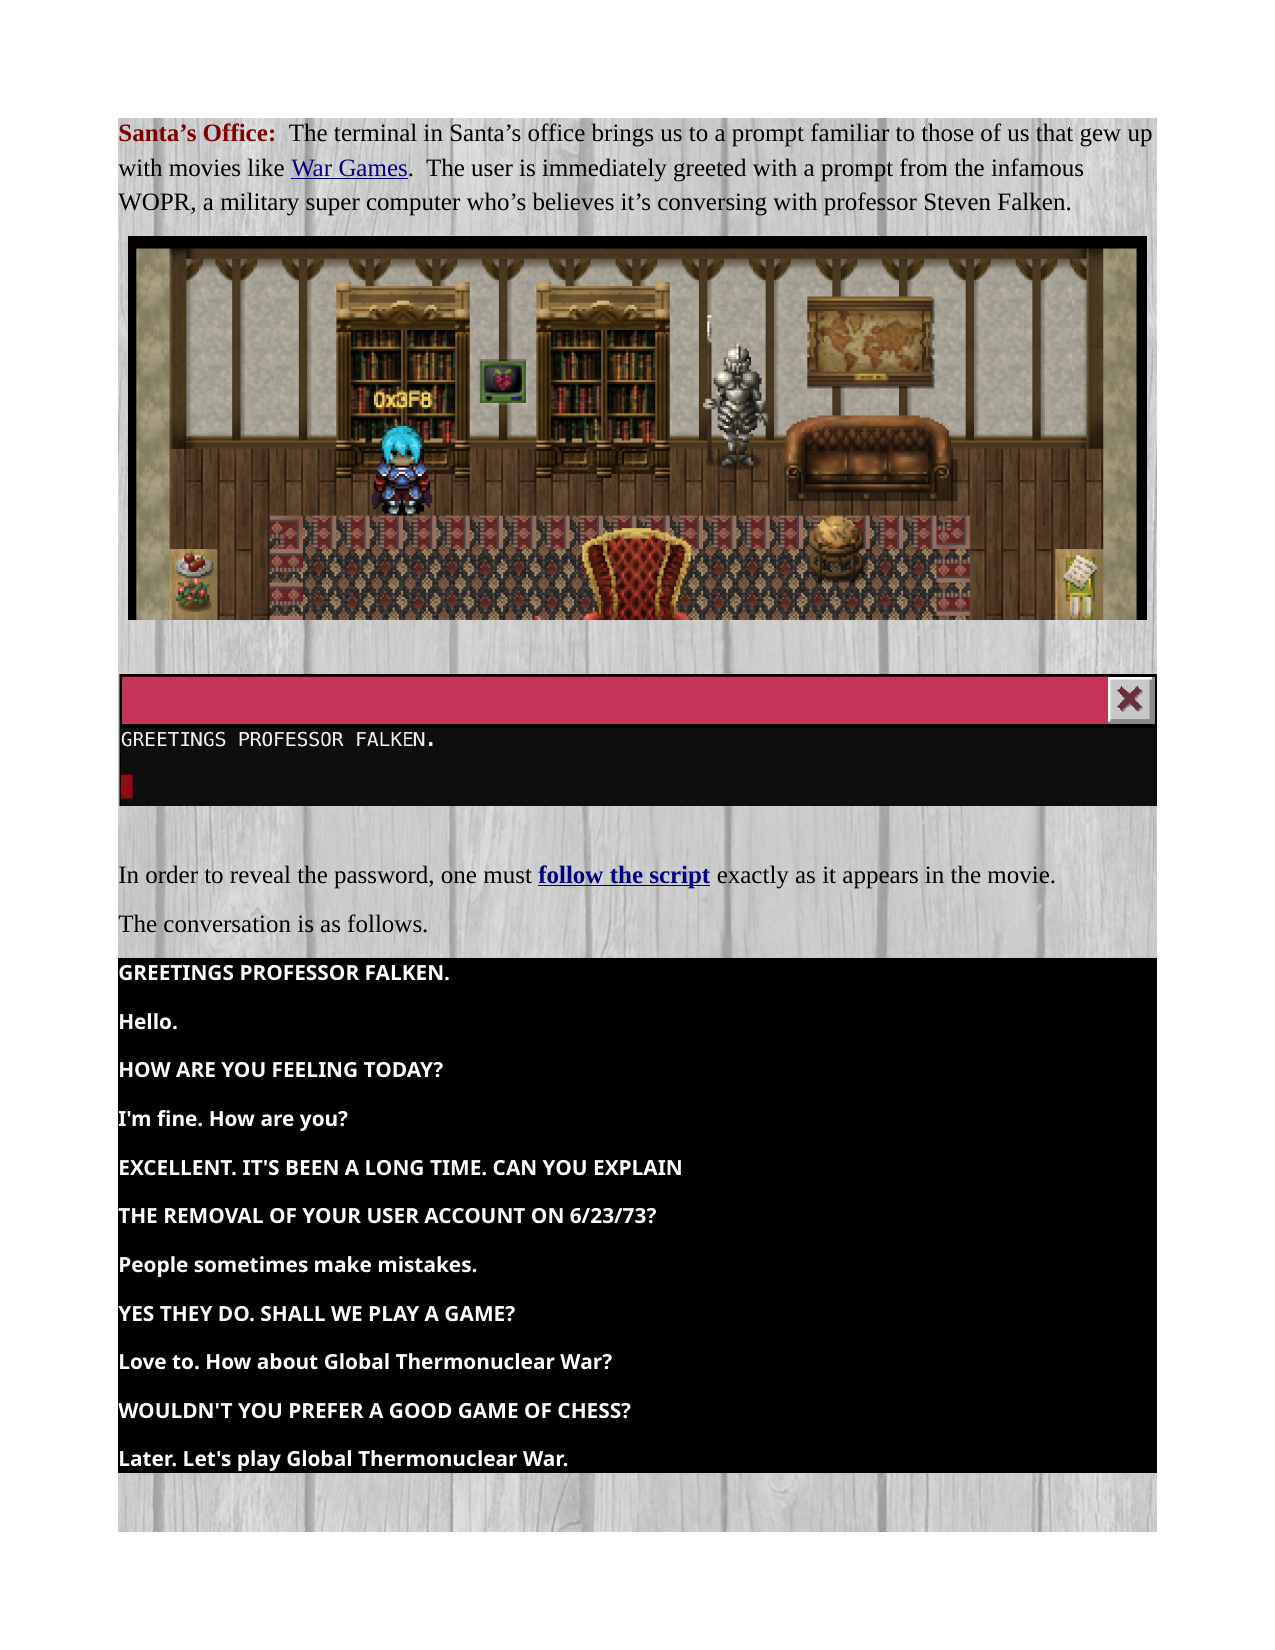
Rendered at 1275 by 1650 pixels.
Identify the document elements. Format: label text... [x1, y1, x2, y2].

text In order to reveal the password, one must follow the script exactly as it appears in the movie. [118, 860, 1157, 889]
text YES THEY DO. SHALL WE PLAY A GAME? [118, 1299, 1157, 1327]
picture [118, 1132, 1157, 1153]
picture [118, 1376, 1157, 1396]
text I'm fine. How are you? [118, 1104, 1157, 1132]
text HOW ARE YOU FEELING TODAY? [118, 1055, 1157, 1084]
text Later. Let's play Global Thermonuclear War. [118, 1444, 1157, 1473]
text Santa’s Office: The terminal in Santa’s office brings us to a prompt familiar to those of us that gew up with movies like War Games. The user is immediately greeted with a prompt from the infamous WOPR, a military super computer who’s believes it’s conversing with professor Steven Falken. [118, 118, 1157, 216]
text Hello. [118, 1007, 1157, 1035]
text People sometimes make mistakes. [118, 1250, 1157, 1278]
picture [118, 987, 1157, 1007]
text THE REMOVAL OF YOUR USER ACCOUNT ON 6/23/73? [118, 1201, 1157, 1230]
text The conversation is as follows. [118, 909, 1157, 938]
text Love to. How about Global Thermonuclear War? [118, 1347, 1157, 1376]
picture [118, 889, 1157, 909]
text GREETINGS PROFESSOR FALKEN. [118, 958, 1157, 987]
picture [118, 1327, 1157, 1347]
picture [118, 1473, 1157, 1532]
text EXCELLENT. IT'S BEEN A LONG TIME. CAN YOU EXPLAIN [118, 1153, 1157, 1181]
picture [118, 938, 1157, 958]
picture [118, 1084, 1157, 1104]
picture [118, 1181, 1157, 1201]
picture [118, 1035, 1157, 1055]
picture [118, 1424, 1157, 1444]
picture [118, 216, 1157, 860]
text WOULDN'T YOU PREFER A GOOD GAME OF CHESS? [118, 1396, 1157, 1424]
picture [118, 1230, 1157, 1250]
picture [118, 1278, 1157, 1299]
